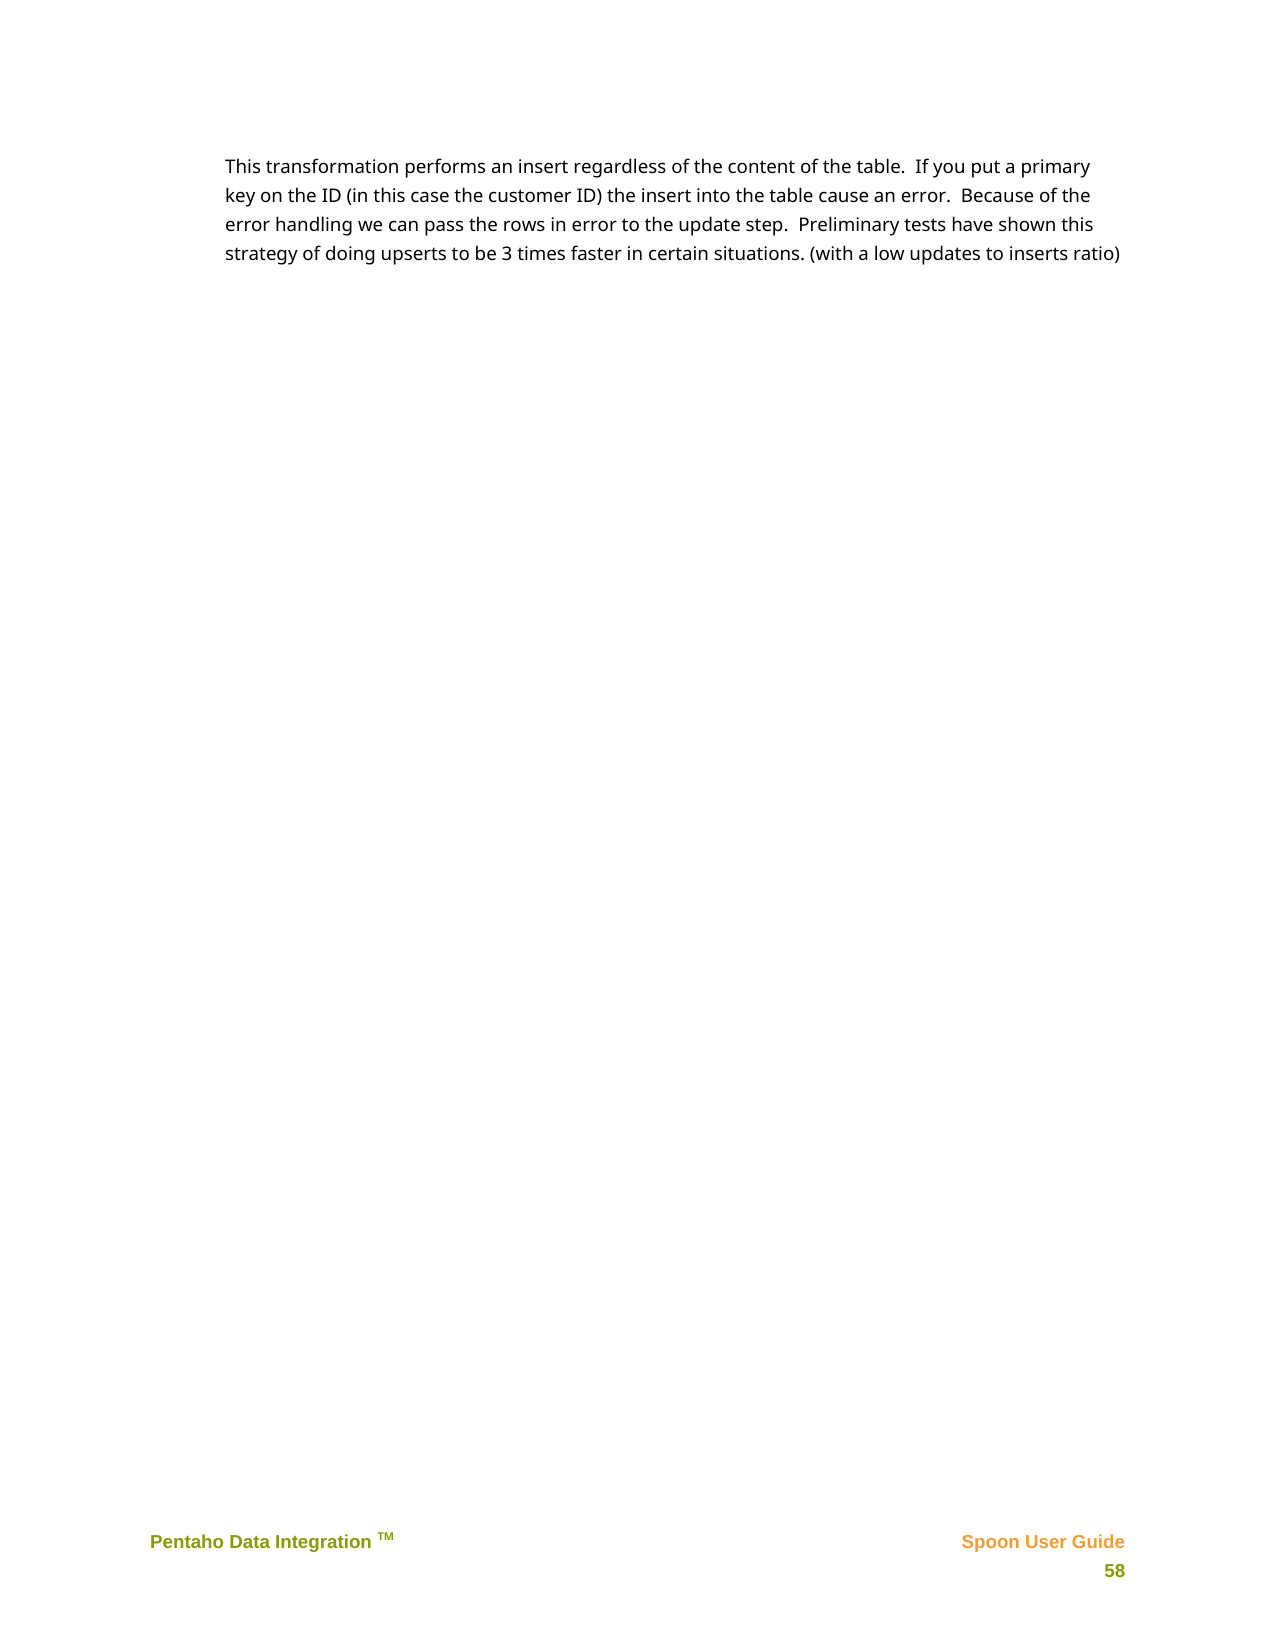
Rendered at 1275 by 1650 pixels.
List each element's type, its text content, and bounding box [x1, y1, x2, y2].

text This transformation performs an insert regardless of the content of the table. If you put a primary key on the ID (in this case the customer ID) the insert into the table cause an error. Because of the error handling we can pass the rows in error to the update step. Preliminary tests have shown this strategy of doing upserts to be 3 times faster in certain situations. (with a low updates to inserts ratio) [225, 150, 1125, 267]
